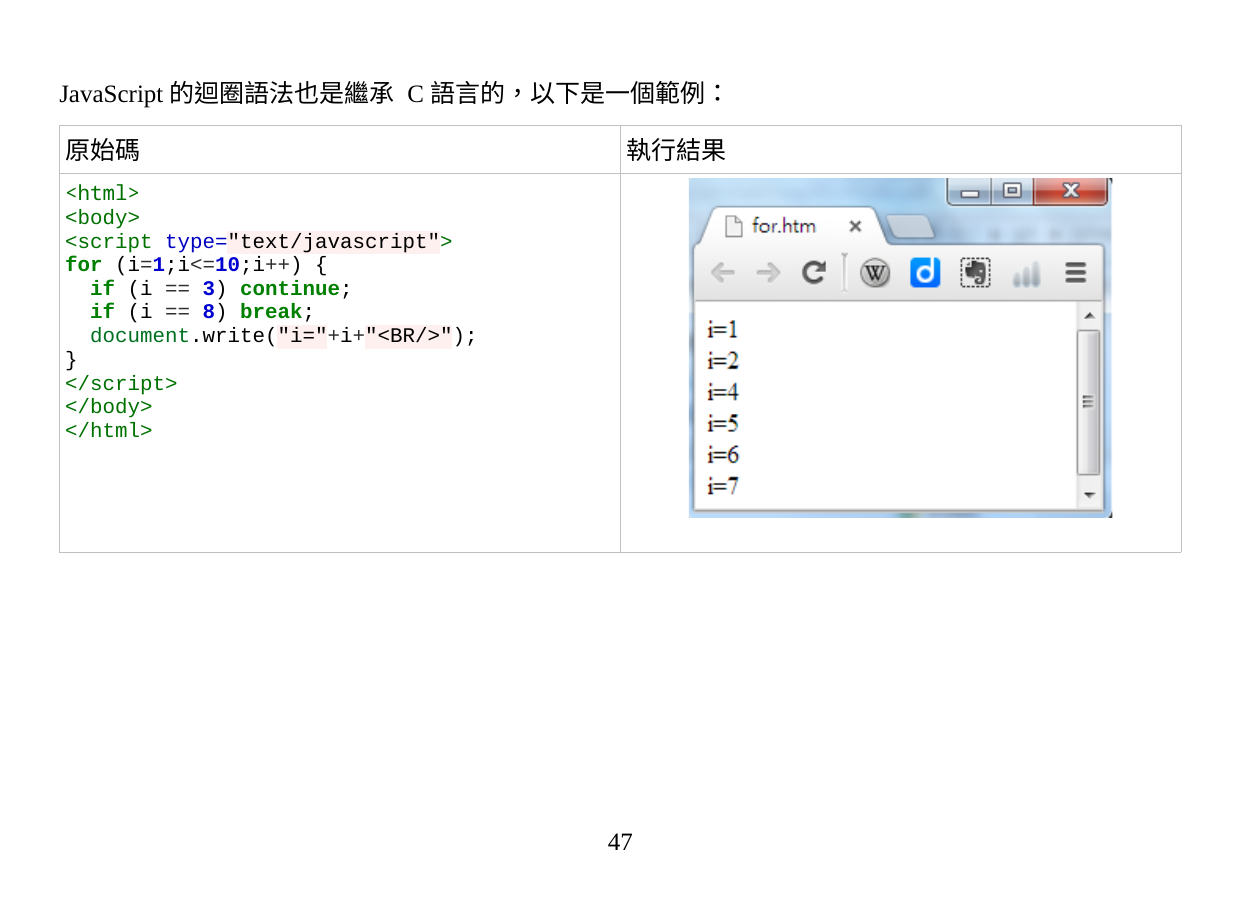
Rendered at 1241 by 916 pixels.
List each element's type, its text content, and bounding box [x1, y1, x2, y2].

table_cell [621, 179, 1181, 552]
text JavaScript 的迴圈語法也是繼承 C 語言的，以下是一個範例： [59, 74, 1181, 110]
table_cell <html> <body> <script type="text/javascript"> for (i=1;i<=10;i++) { if (i == 3) continue; if (i == 8) break; document.write("i="+i+"<BR/>"); } </script> </body> </html> [60, 174, 620, 552]
table_header 執行結果 [621, 126, 1181, 173]
table_header 原始碼 [60, 126, 620, 173]
table_cell [621, 174, 1181, 178]
picture [688, 178, 1113, 518]
